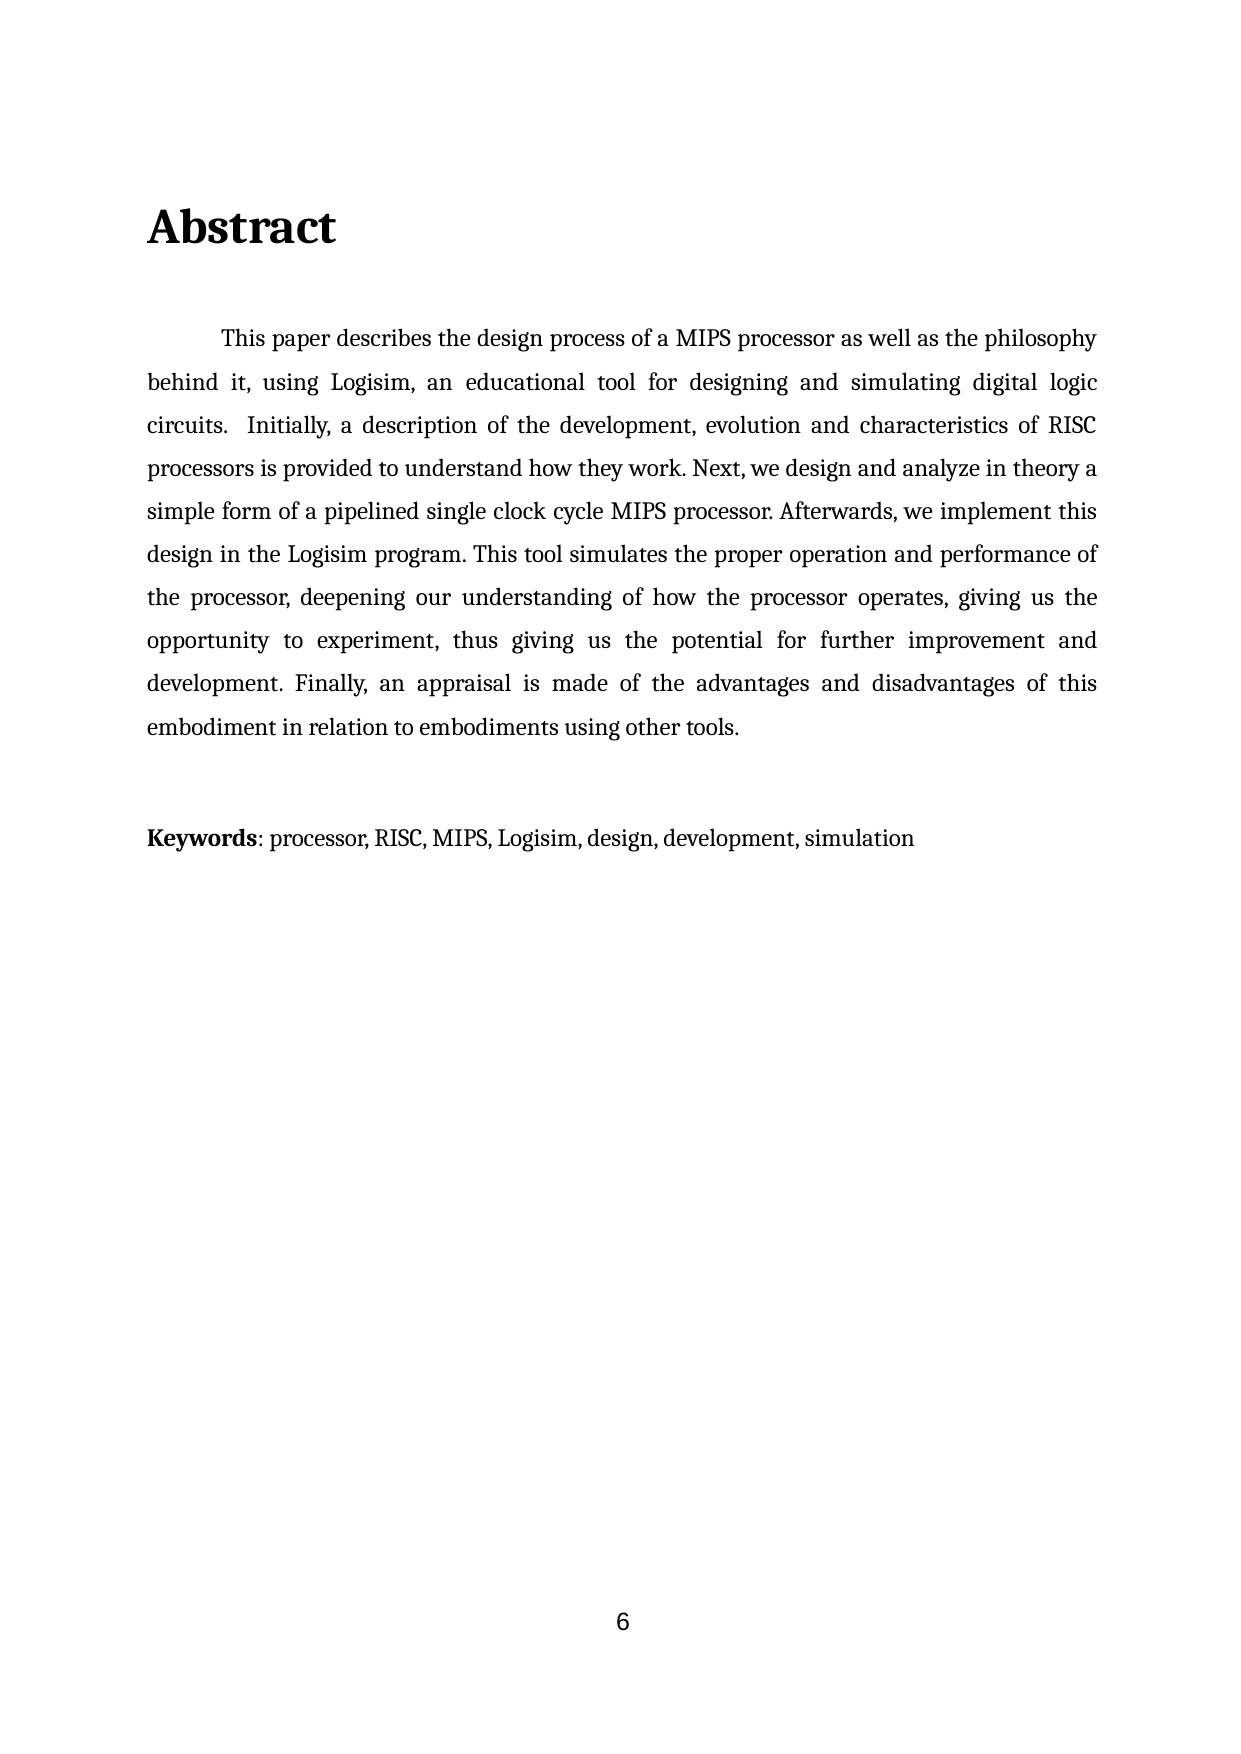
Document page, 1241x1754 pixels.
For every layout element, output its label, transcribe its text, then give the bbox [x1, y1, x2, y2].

text This paper describes the design process of a MIPS processor as well as the philosophy behind it, using Logisim, an educational tool for designing and simulating digital logic circuits. Initially, a description of the development, evolution and characteristics of RISC processors is provided to understand how they work. Next, we design and analyze in theory a simple form of a pipelined single clock cycle MIPS processor. Afterwards, we implement this design in the Logisim program. This tool simulates the proper operation and performance of the processor, deepening our understanding of how the processor operates, giving us the opportunity to experiment, thus giving us the potential for further improvement and development. Finally, an appraisal is made of the advantages and disadvantages of this embodiment in relation to embodiments using other tools. [147, 324, 1098, 741]
title Abstract [147, 199, 1098, 256]
text Keywords: processor, RISC, MIPS, Logisim, design, development, simulation [147, 824, 1098, 852]
